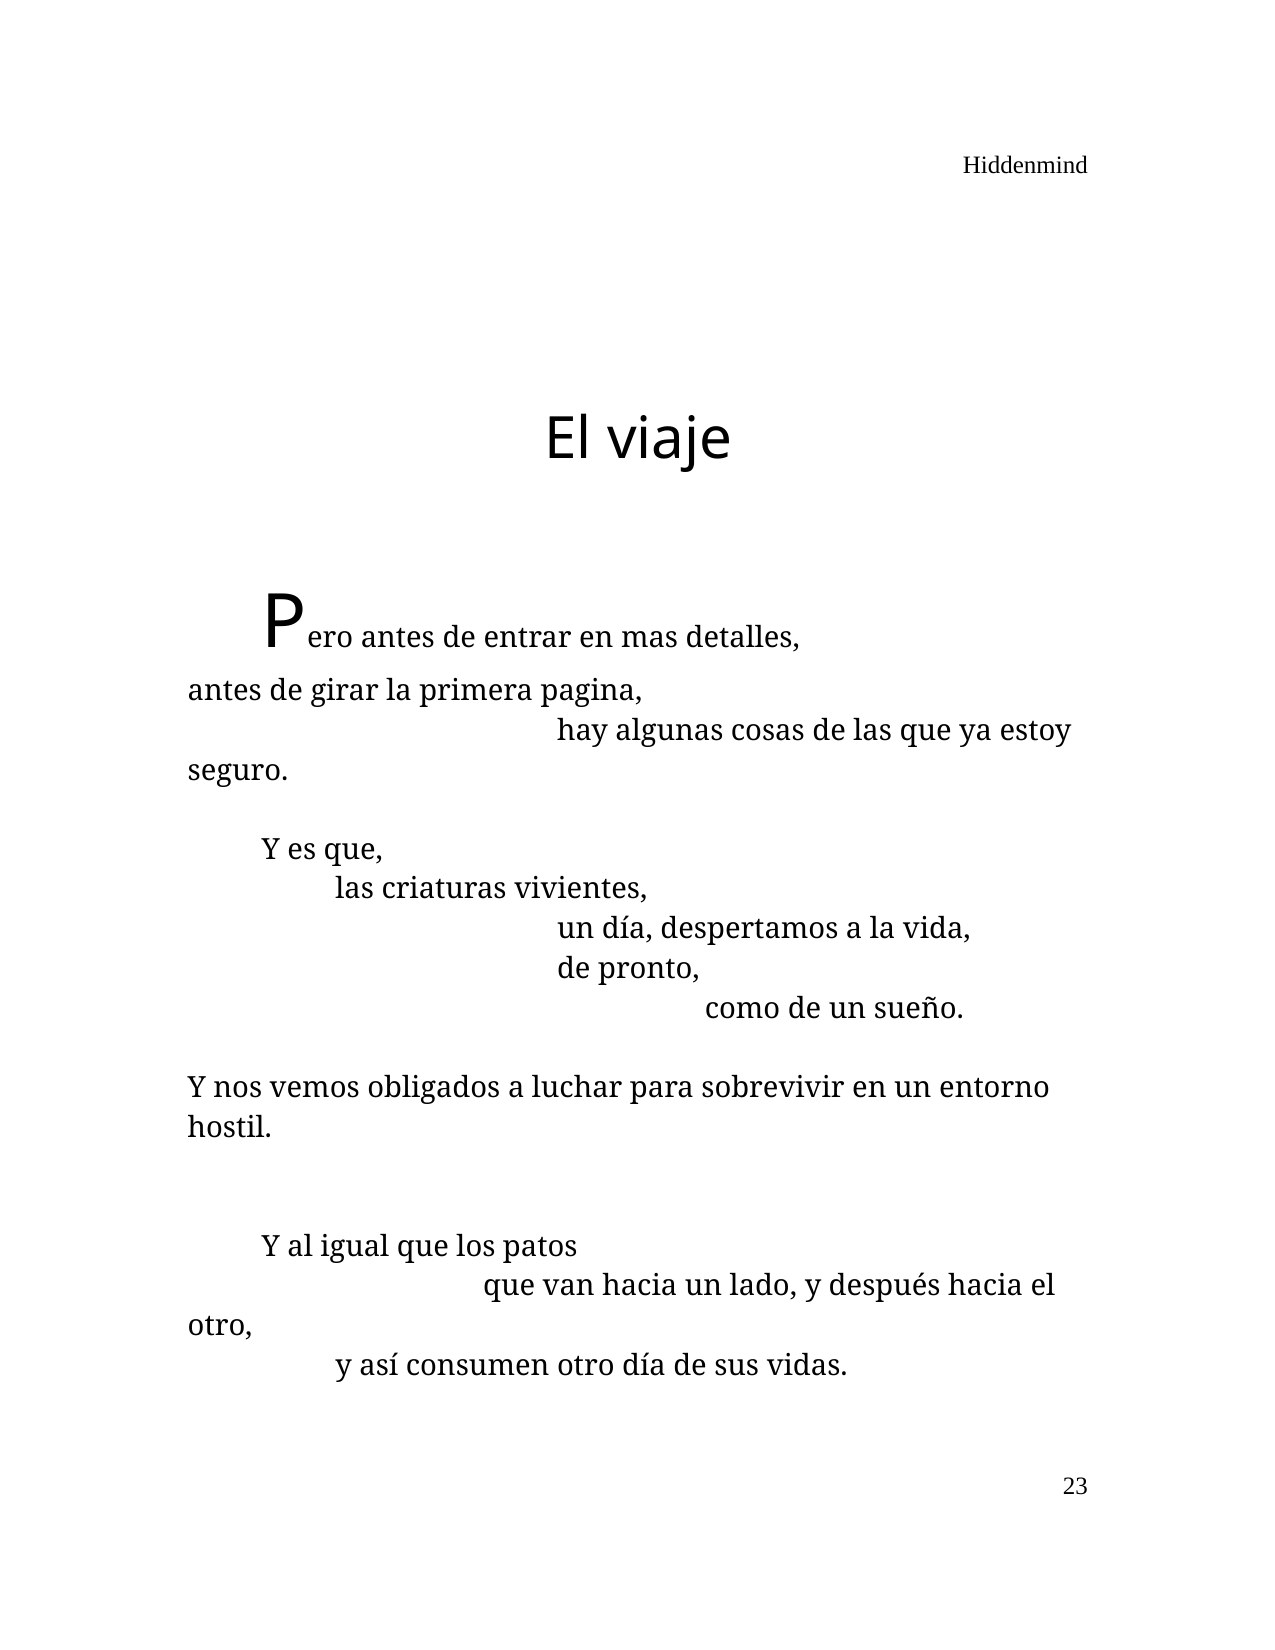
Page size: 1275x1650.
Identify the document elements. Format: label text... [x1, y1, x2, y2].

text antes de girar la primera pagina, [187, 669, 1087, 709]
text que van hacia un lado, y después hacia el otro, [187, 1265, 1087, 1344]
text Y es que, [187, 828, 1087, 868]
text Y al igual que los patos [187, 1225, 1087, 1265]
text Pero antes de entrar en mas detalles, [187, 567, 1087, 669]
text de pronto, [187, 947, 1087, 987]
text hay algunas cosas de las que ya estoy seguro. [187, 709, 1087, 788]
text y así consumen otro día de sus vidas. [187, 1344, 1087, 1384]
text un día, despertamos a la vida, [187, 907, 1087, 947]
text las criaturas vivientes, [187, 868, 1087, 907]
text como de un sueño. [187, 987, 1087, 1027]
text Y nos vemos obligados a luchar para sobrevivir en un entorno hostil. [187, 1066, 1087, 1146]
